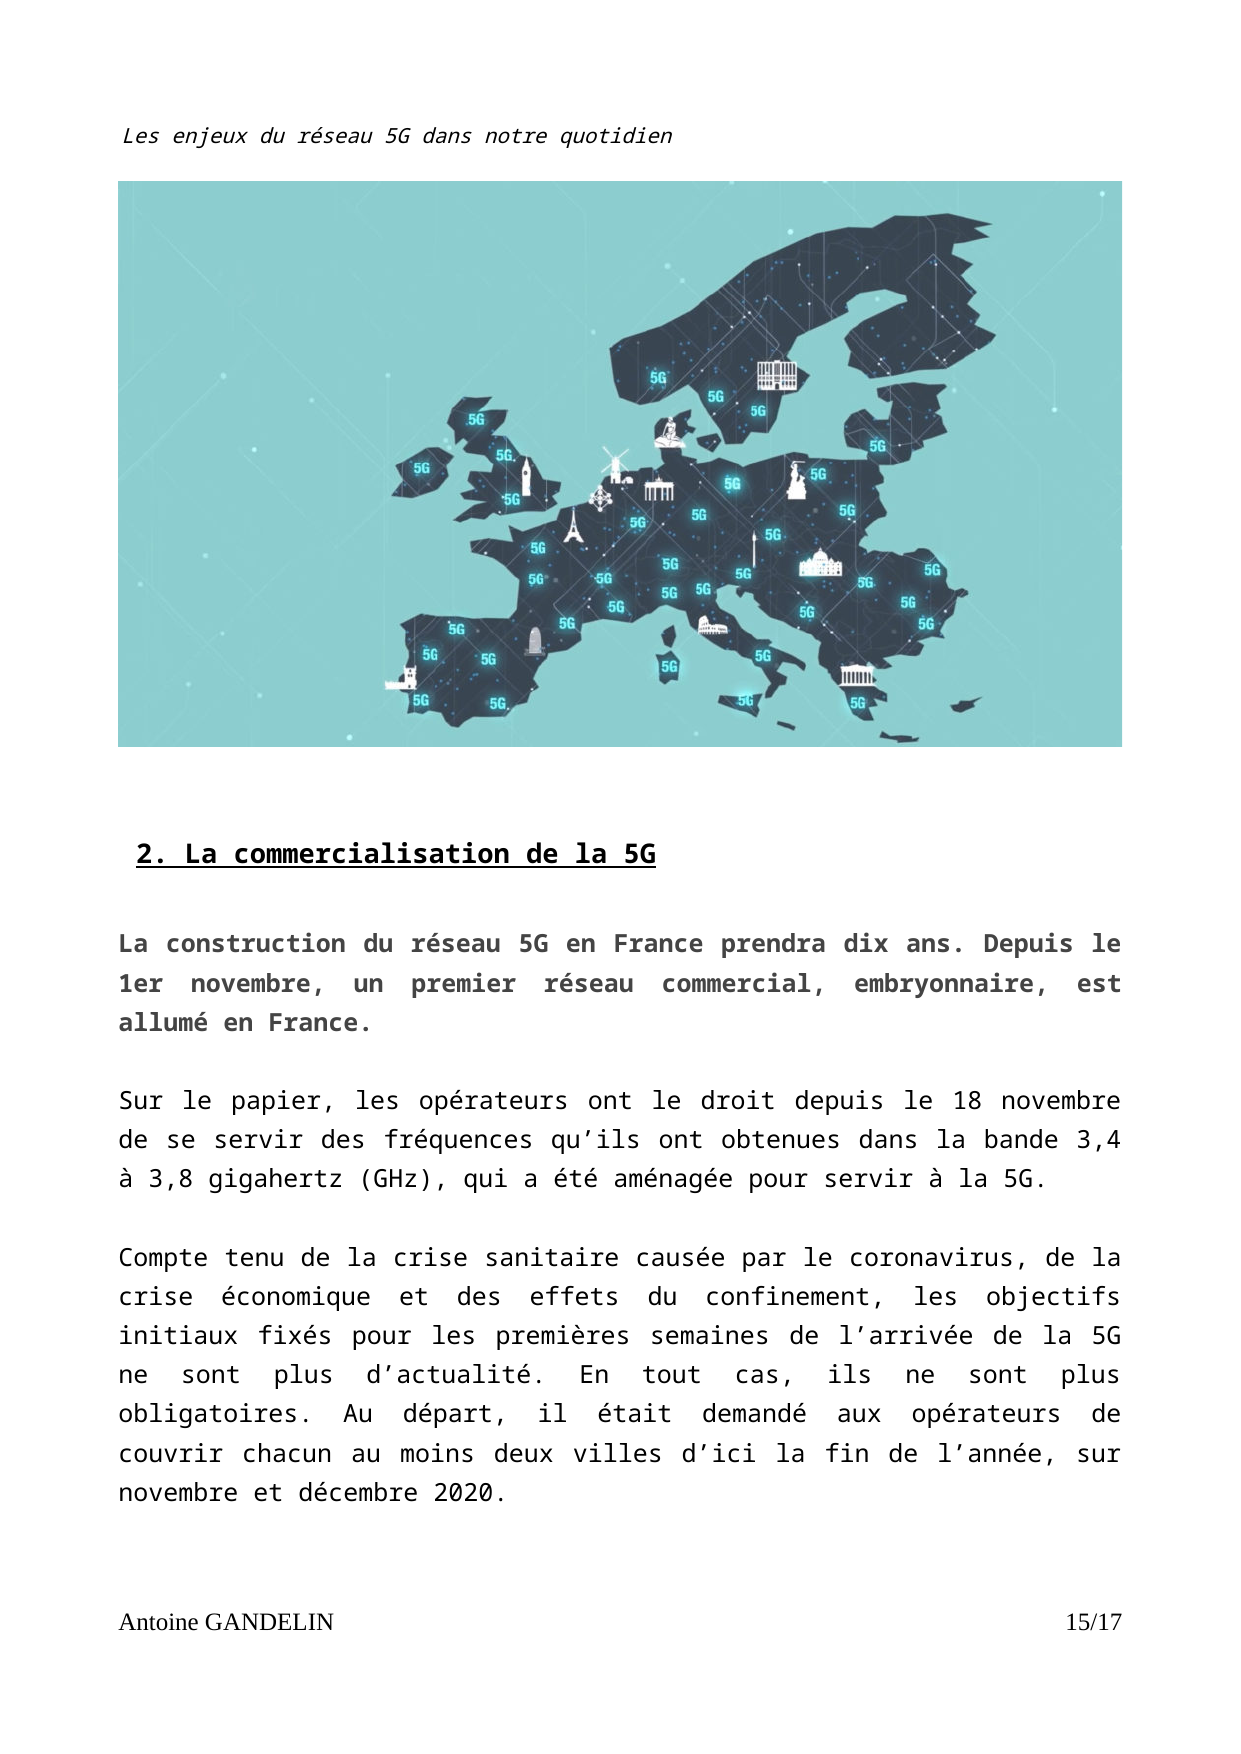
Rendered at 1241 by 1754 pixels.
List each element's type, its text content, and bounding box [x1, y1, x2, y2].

text Sur le papier, les opérateurs ont le droit depuis le 18 novembre de se servir des fréquences qu’ils ont obtenues dans la bande 3,4 à 3,8 gigahertz (GHz), qui a été aménagée pour servir à la 5G. [118, 1058, 1122, 1195]
text Compte tenu de la crise sanitaire causée par le coronavirus, de la crise économique et des effets du confinement, les objectifs initiaux fixés pour les premières semaines de l’arrivée de la 5G ne sont plus d’actualité. En tout cas, ils ne sont plus obligatoires. Au départ, il était demandé aux opérateurs de couvrir chacun au moins deux villes d’ici la fin de l’année, sur novembre et décembre 2020. [118, 1215, 1122, 1508]
picture [118, 181, 1123, 747]
text La construction du réseau 5G en France prendra dix ans. Depuis le 1er novembre, un premier réseau commercial, embryonnaire, est allumé en France. [118, 889, 1122, 1038]
subtitle 2. La commercialisation de la 5G [118, 835, 1122, 872]
